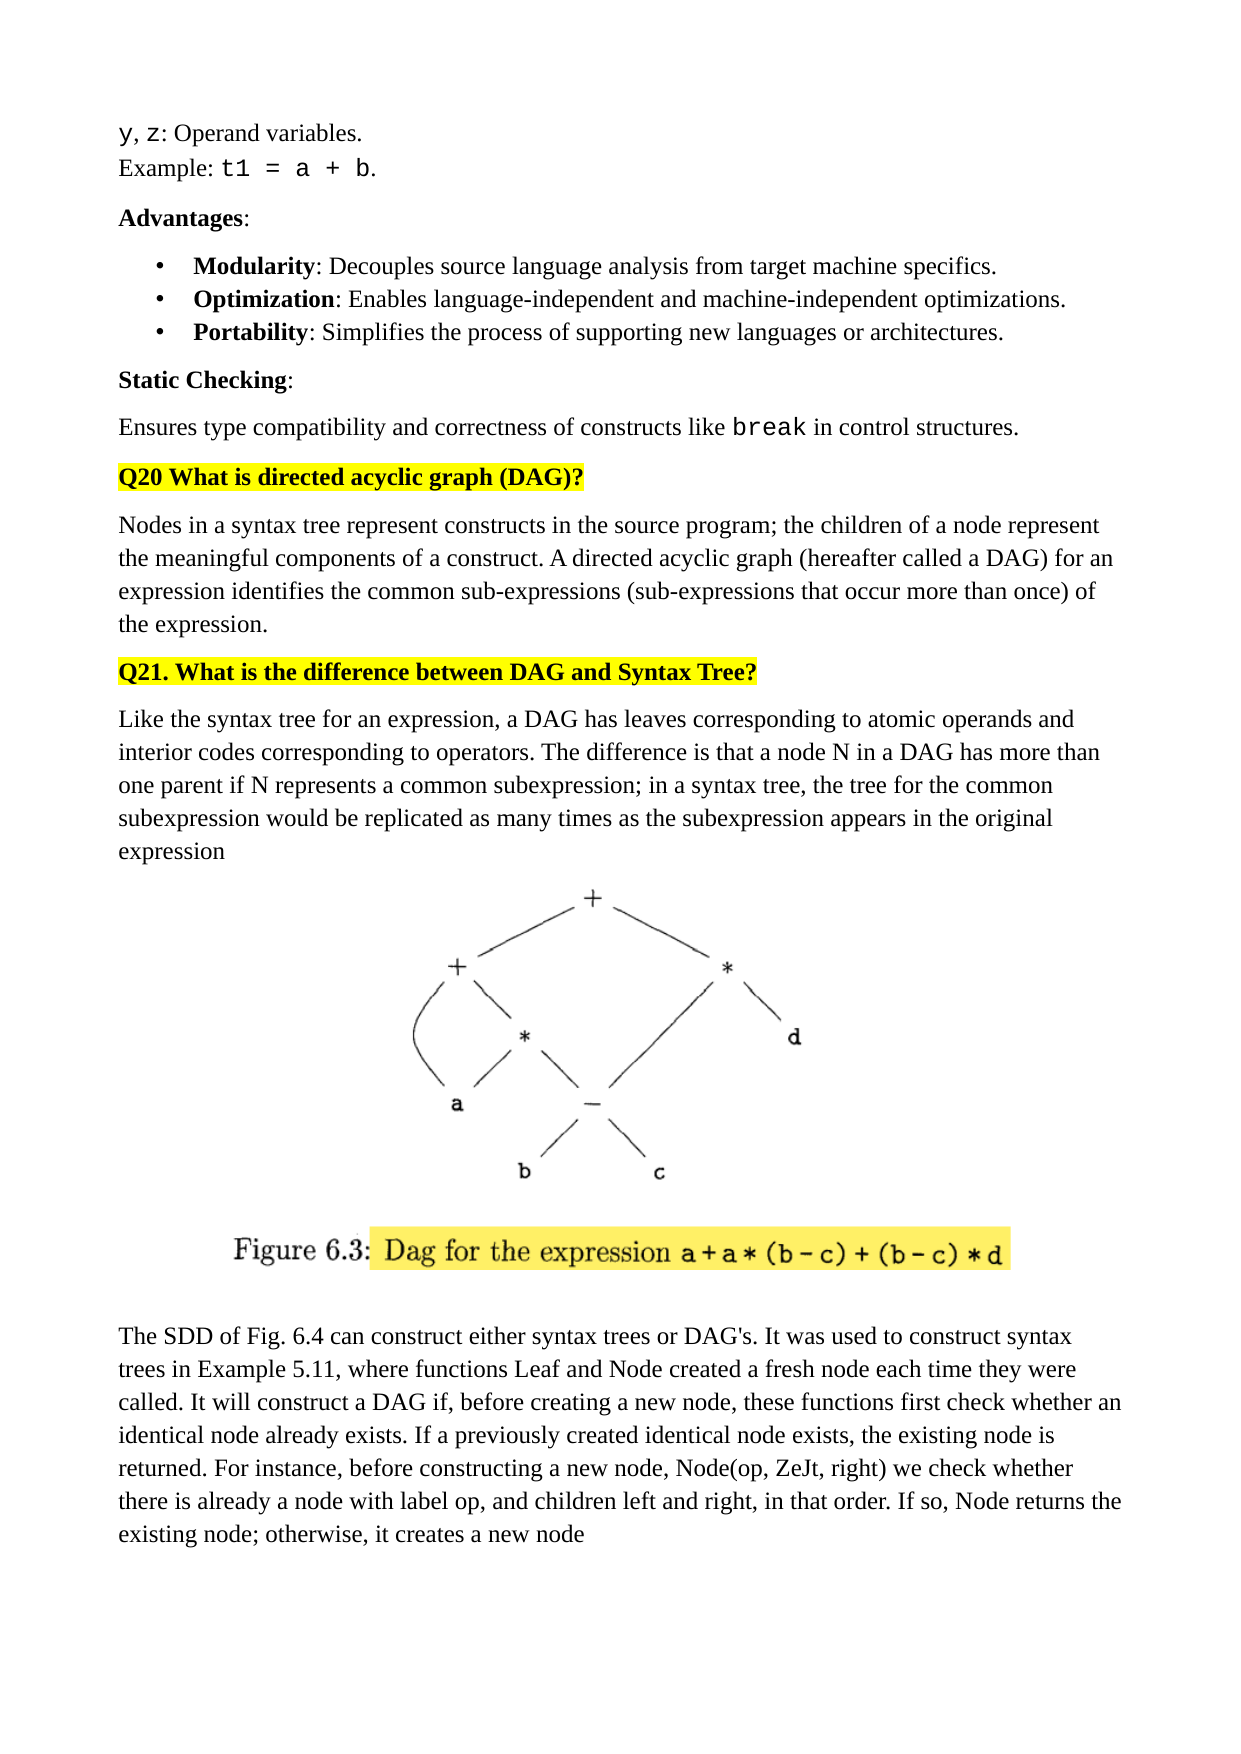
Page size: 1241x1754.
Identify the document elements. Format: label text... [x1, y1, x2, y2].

list Portability: Simplifies the process of supporting new languages or architectures. [156, 317, 1122, 346]
text Like the syntax tree for an expression, a DAG has leaves corresponding to atomic operands and interior codes corresponding to operators. The difference is that a node N in a DAG has more than one parent if N represents a common subexpression; in a syntax tree, the tree for the common subexpression would be replicated as many times as the subexpression appears in the original expression [118, 704, 1122, 865]
text Ensures type compatibility and correctness of constructs like break in control structures. [118, 412, 1122, 443]
text Example: t1 = a + b. [118, 153, 1122, 184]
text Q20 What is directed acyclic graph (DAG)? [118, 462, 1122, 491]
list Optimization: Enables language-independent and machine-independent optimizations. [156, 284, 1122, 313]
picture [229, 879, 1011, 1270]
text Nodes in a syntax tree represent constructs in the source program; the children of a node represent the meaningful components of a construct. A directed acyclic graph (hereafter called a DAG) for an expression identifies the common sub-expressions (sub-expressions that occur more than once) of the expression. [118, 510, 1122, 638]
text Q21. What is the difference between DAG and Syntax Tree? [118, 657, 1122, 685]
text The SDD of Fig. 6.4 can construct either syntax trees or DAG's. It was used to construct syntax trees in Example 5.11, where functions Leaf and Node created a fresh node each time they were called. It will construct a DAG if, before creating a new node, these functions first check whether an identical node already exists. If a previously created identical node exists, the existing node is returned. For instance, before constructing a new node, Node(op, ZeJt, right) we check whether there is already a node with label op, and children left and right, in that order. If so, Node returns the existing node; otherwise, it creates a new node [118, 1321, 1122, 1548]
list Modularity: Decouples source language analysis from target machine specifics. [156, 251, 1122, 280]
text y, z: Operand variables. [118, 118, 1122, 149]
text Static Checking: [118, 365, 1122, 393]
text Advantages: [118, 203, 1122, 232]
